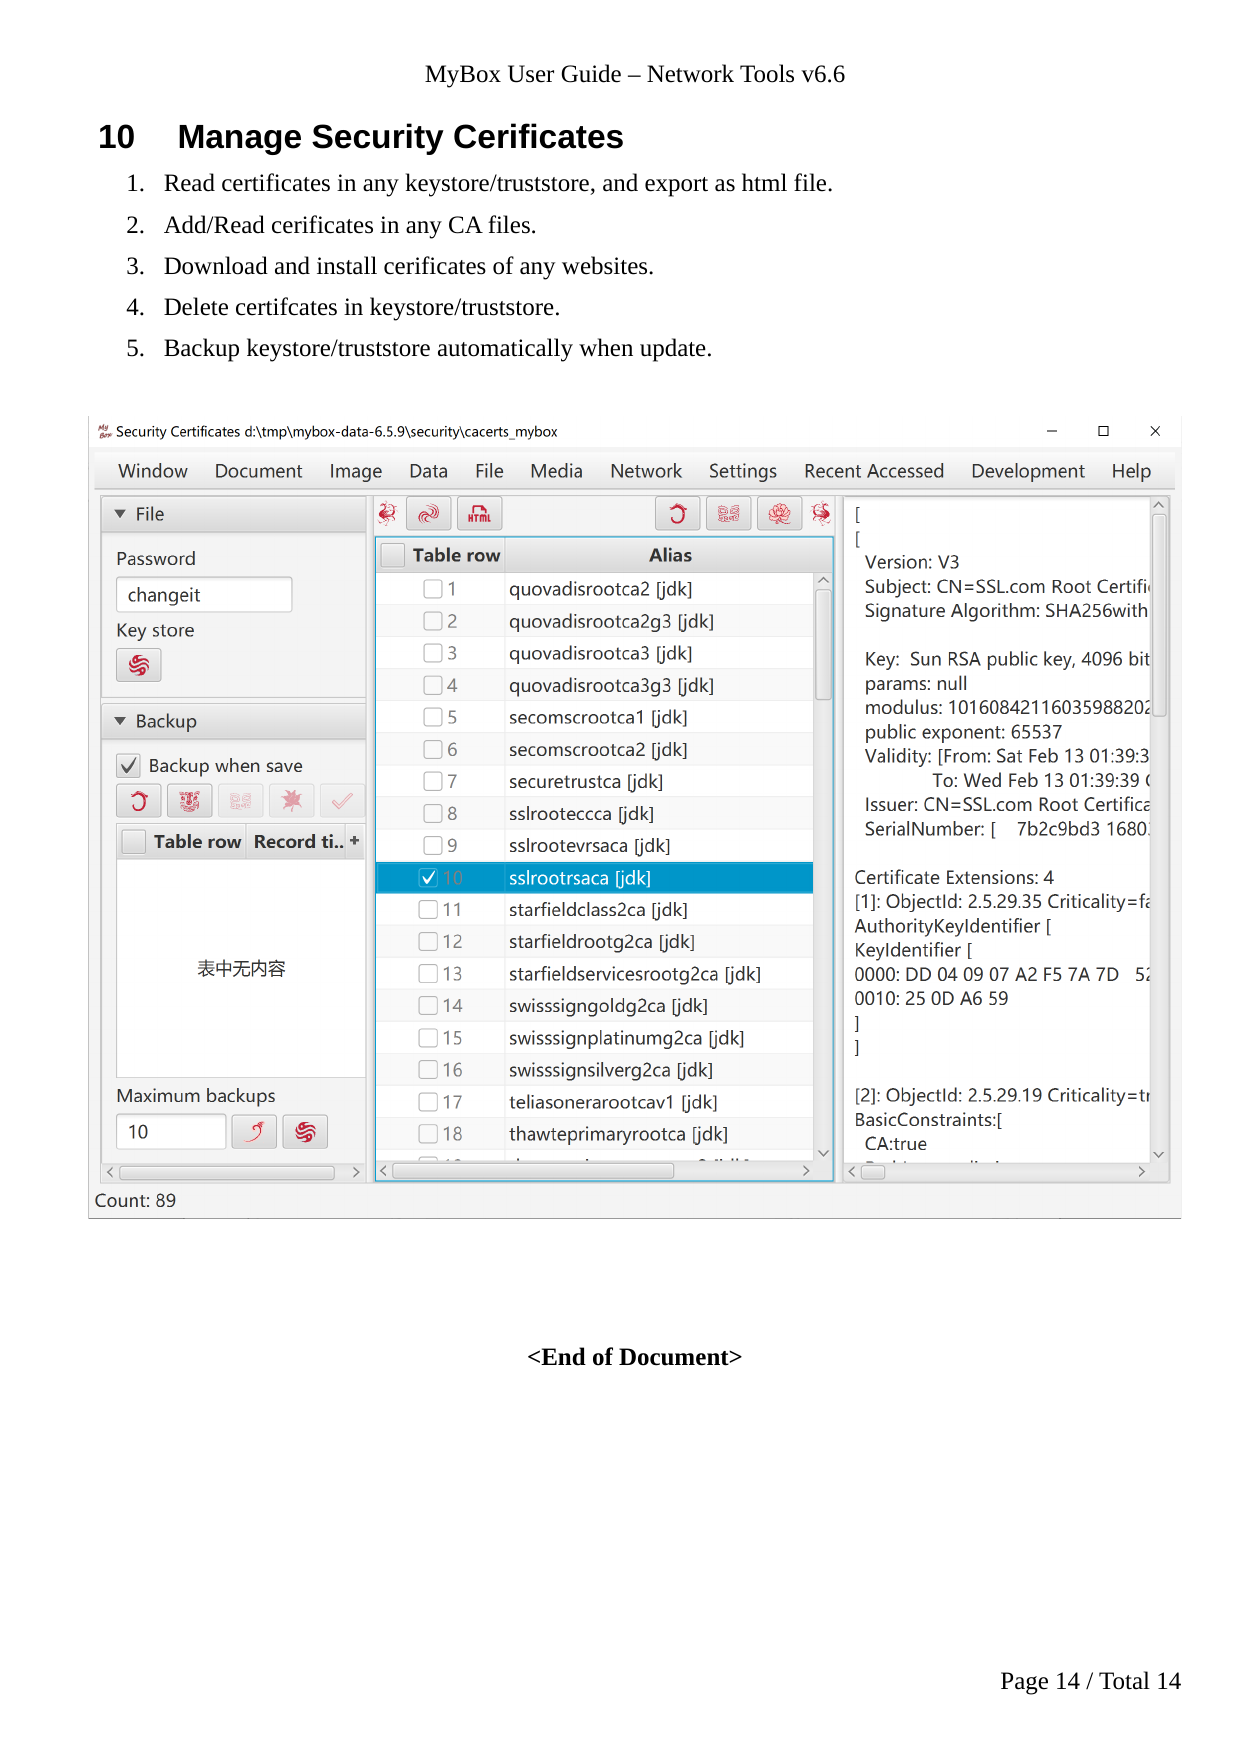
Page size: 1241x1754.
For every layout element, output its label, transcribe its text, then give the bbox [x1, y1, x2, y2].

text <End of Document> [88, 1342, 1181, 1371]
list Read certificates in any keystore/truststore, and export as html file. [126, 168, 1181, 197]
list Add/Read cerificates in any CA files. [126, 210, 1181, 238]
picture [88, 416, 1182, 1219]
list Download and install cerificates of any websites. [126, 251, 1181, 280]
list Delete certifcates in keystore/truststore. [126, 292, 1181, 321]
subtitle Manage Security Cerificates [88, 117, 1181, 156]
list Backup keystore/truststore automatically when update. [126, 333, 1181, 362]
